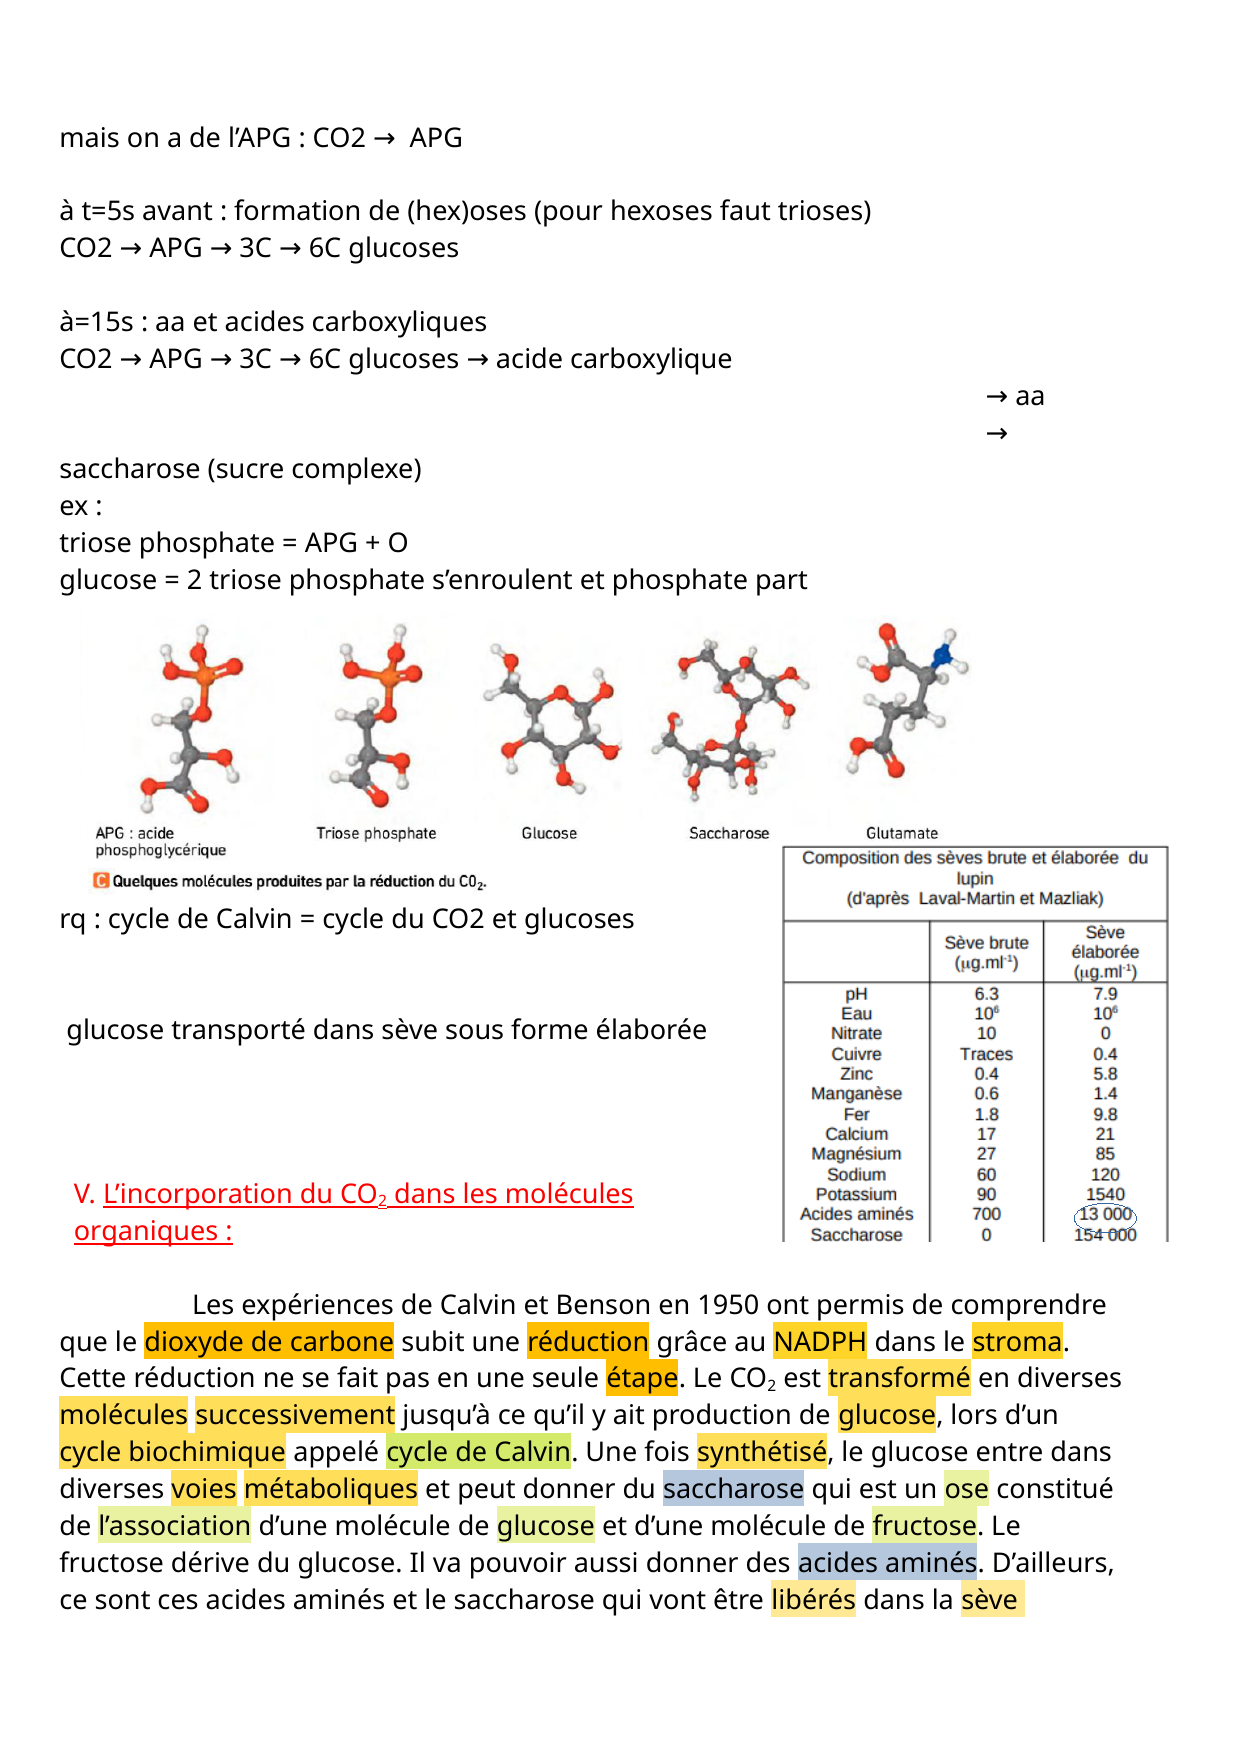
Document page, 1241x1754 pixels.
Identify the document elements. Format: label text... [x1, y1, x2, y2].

list → aa [59, 376, 1122, 413]
list CO2 → APG → 3C → 6C glucoses → acide carboxylique [59, 339, 1122, 376]
list triose phosphate = APG + O [59, 524, 1122, 561]
list CO2 → APG → 3C → 6C glucoses [59, 229, 1122, 266]
list rq : cycle de Calvin = cycle du CO2 et glucoses [59, 597, 1122, 937]
list mais on a de l’APG : CO2 → APG [59, 118, 1122, 155]
list glucose transporté dans sève sous forme élaborée [59, 1010, 781, 1047]
text V. L’incorporation du CO2 dans les molécules organiques : [74, 1174, 1122, 1248]
list à=15s : aa et acides carboxyliques [59, 302, 1122, 339]
list Les expériences de Calvin et Benson en 1950 ont permis de comprendre que le dioxyde de carbone subit une réduction grâce au NADPH dans le stroma. Cette réduction ne se fait pas en une seule étape. Le CO2 est transformé en diverses molécules successivement jusqu’à ce qu’il y ait production de glucose, lors d’un cycle biochimique appelé cycle de Calvin. Une fois synthétisé, le glucose entre dans diverses voies métaboliques et peut donner du saccharose qui est un ose constitué de l’association d’une molécule de glucose et d’une molécule de fructose. Le fructose dérive du glucose. Il va pouvoir aussi donner des acides aminés. D’ailleurs, ce sont ces acides aminés et le saccharose qui vont être libérés dans la sève [59, 1285, 1122, 1617]
picture [79, 605, 1174, 1242]
list → saccharose (sucre complexe) [59, 413, 1122, 487]
list à t=5s avant : formation de (hex)oses (pour hexoses faut trioses) [59, 192, 1122, 229]
list ex : [59, 487, 1122, 524]
list glucose = 2 triose phosphate s’enroulent et phosphate part [59, 561, 1122, 597]
